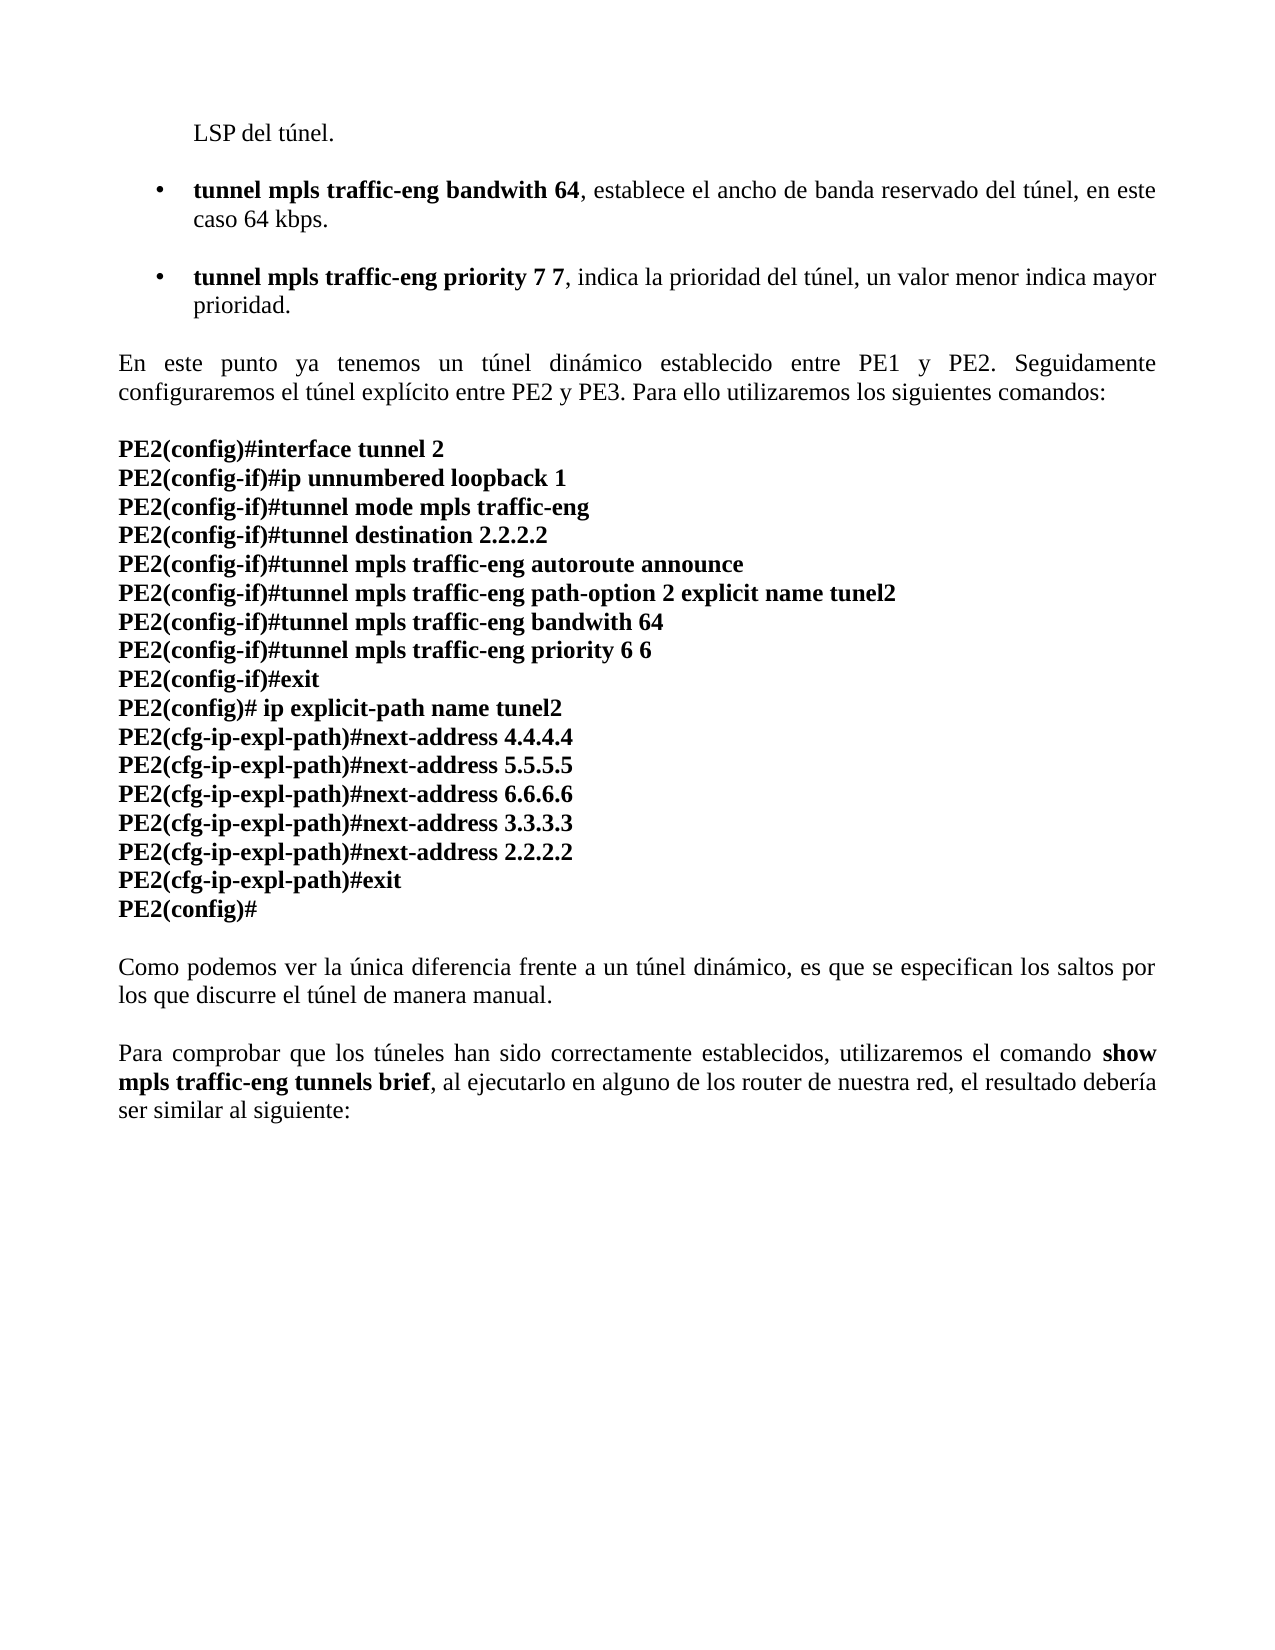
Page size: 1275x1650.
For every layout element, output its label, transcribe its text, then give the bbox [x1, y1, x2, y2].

text PE2(config-if)#ip unnumbered loopback 1 [118, 463, 1157, 492]
text PE2(config)# ip explicit-path name tunel2 [118, 693, 1157, 722]
text Como podemos ver la única diferencia frente a un túnel dinámico, es que se especifican los saltos por los que discurre el túnel de manera manual. [118, 952, 1157, 1009]
text PE2(config)# [118, 894, 1157, 923]
text En este punto ya tenemos un túnel dinámico establecido entre PE1 y PE2. Seguidamente configuraremos el túnel explícito entre PE2 y PE3. Para ello utilizaremos los siguientes comandos: [118, 348, 1157, 406]
text PE2(config-if)#tunnel mode mpls traffic-eng [118, 492, 1157, 521]
text PE2(config-if)#tunnel mpls traffic-eng priority 6 6 [118, 636, 1157, 664]
list LSP del túnel. [156, 118, 1157, 147]
text PE2(config-if)#tunnel mpls traffic-eng path-option 2 explicit name tunel2 [118, 578, 1157, 607]
text PE2(cfg-ip-expl-path)#exit [118, 866, 1157, 894]
list tunnel mpls traffic-eng bandwith 64, establece el ancho de banda reservado del túnel, en este caso 64 kbps. [156, 176, 1157, 233]
text PE2(config-if)#tunnel mpls traffic-eng bandwith 64 [118, 607, 1157, 636]
text PE2(cfg-ip-expl-path)#next-address 5.5.5.5 [118, 751, 1157, 779]
text PE2(config-if)#tunnel destination 2.2.2.2 [118, 521, 1157, 549]
text PE2(config-if)#exit [118, 664, 1157, 693]
list tunnel mpls traffic-eng priority 7 7, indica la prioridad del túnel, un valor menor indica mayor prioridad. [156, 262, 1157, 319]
text PE2(config)#interface tunnel 2 [118, 434, 1157, 463]
text PE2(cfg-ip-expl-path)#next-address 4.4.4.4 [118, 722, 1157, 751]
text PE2(cfg-ip-expl-path)#next-address 2.2.2.2 [118, 837, 1157, 866]
text PE2(cfg-ip-expl-path)#next-address 3.3.3.3 [118, 808, 1157, 837]
text PE2(config-if)#tunnel mpls traffic-eng autoroute announce [118, 549, 1157, 578]
text Para comprobar que los túneles han sido correctamente establecidos, utilizaremos el comando show mpls traffic-eng tunnels brief, al ejecutarlo en alguno de los router de nuestra red, el resultado debería ser similar al siguiente: [118, 1038, 1157, 1124]
text PE2(cfg-ip-expl-path)#next-address 6.6.6.6 [118, 779, 1157, 808]
